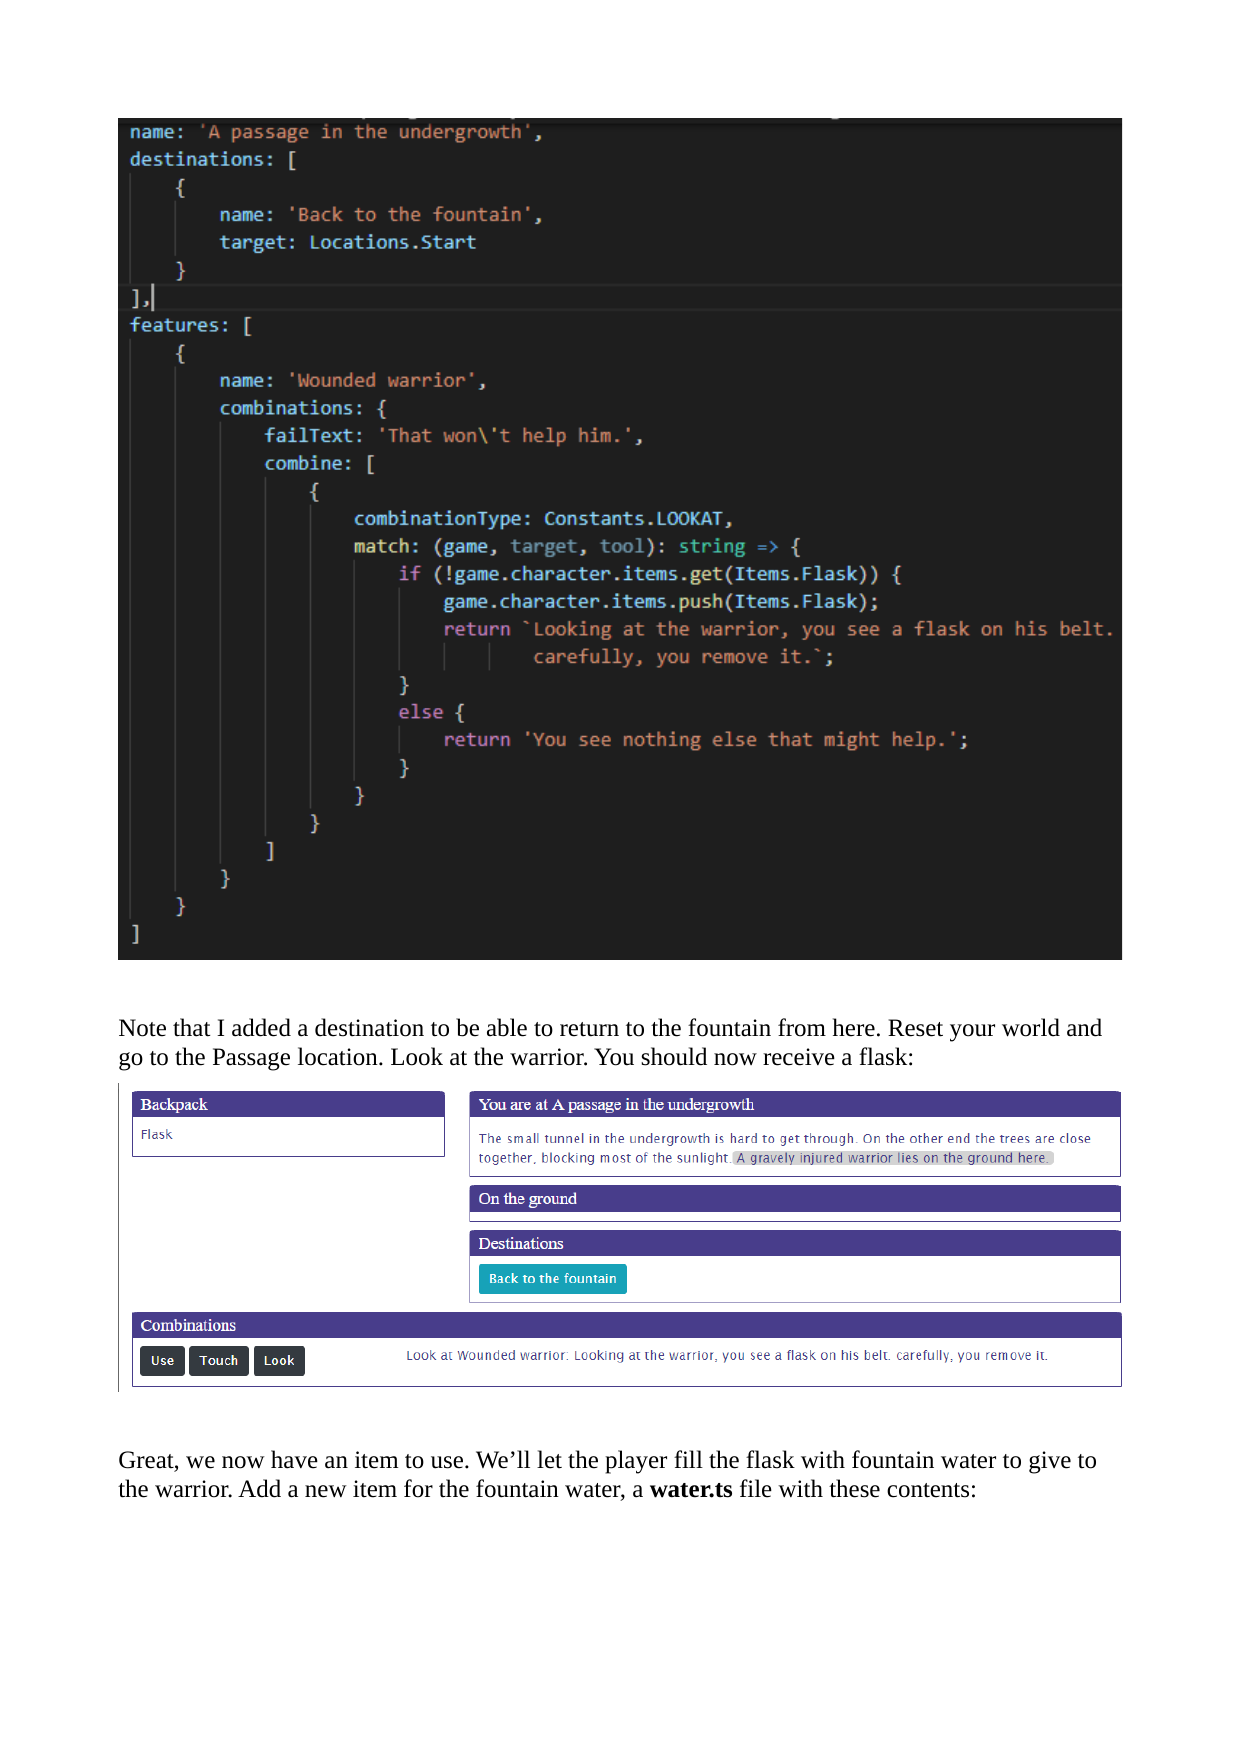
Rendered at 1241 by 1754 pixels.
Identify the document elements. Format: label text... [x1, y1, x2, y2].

text Great, we now have an item to use. We’ll let the player fill the flask with fountain water to give to the warrior. Add a new item for the fountain water, a water.ts file with these contents: [118, 1445, 1122, 1502]
text Note that I added a destination to be able to return to the fountain from here. Reset your world and go to the Passage location. Look at the warrior. You should now receive a flask: [118, 1013, 1122, 1071]
